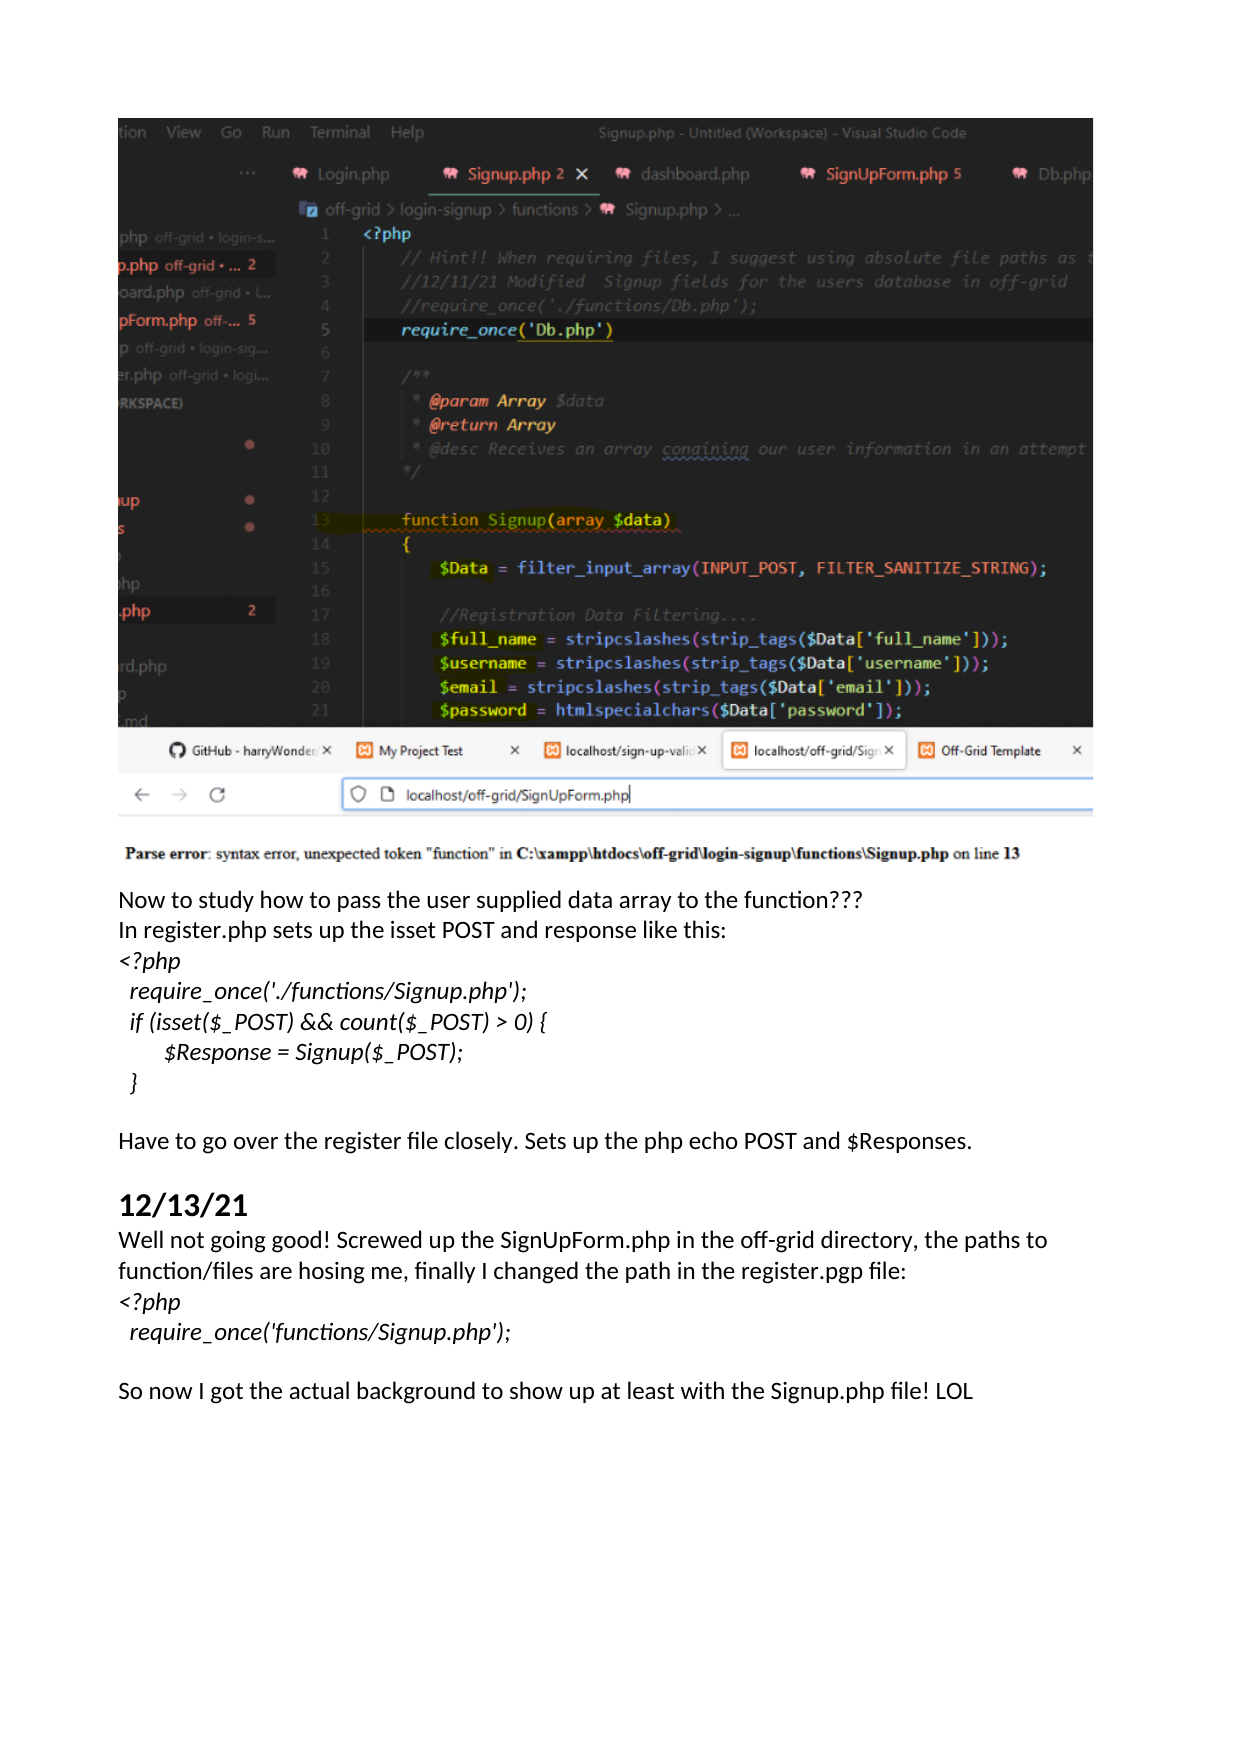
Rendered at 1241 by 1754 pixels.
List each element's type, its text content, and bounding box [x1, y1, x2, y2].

text Have to go over the register file closely. Sets up the php echo POST and $Responses. [118, 1125, 1122, 1156]
text Well not going good! Screwed up the SignUpForm.php in the off-grid directory, the paths to function/files are hosing me, finally I changed the path in the register.pgp file: [118, 1225, 1122, 1286]
text require_once('functions/Signup.php'); [118, 1316, 1122, 1347]
text if (isset($_POST) && count($_POST) > 0) { [118, 1006, 1122, 1036]
text } [118, 1067, 1122, 1097]
text <?php [118, 945, 1122, 975]
text So now I got the actual background to show up at least with the Signup.php file! LOL [118, 1375, 1122, 1405]
text In register.php sets up the isset POST and response like this: [118, 914, 1122, 945]
text 12/13/21 [118, 1184, 1122, 1225]
text require_once('./functions/Signup.php'); [118, 975, 1122, 1006]
text $Response = Signup($_POST); [118, 1036, 1122, 1067]
text Now to study how to pass the user supplied data array to the function??? [118, 884, 1122, 914]
text <?php [118, 1286, 1122, 1316]
